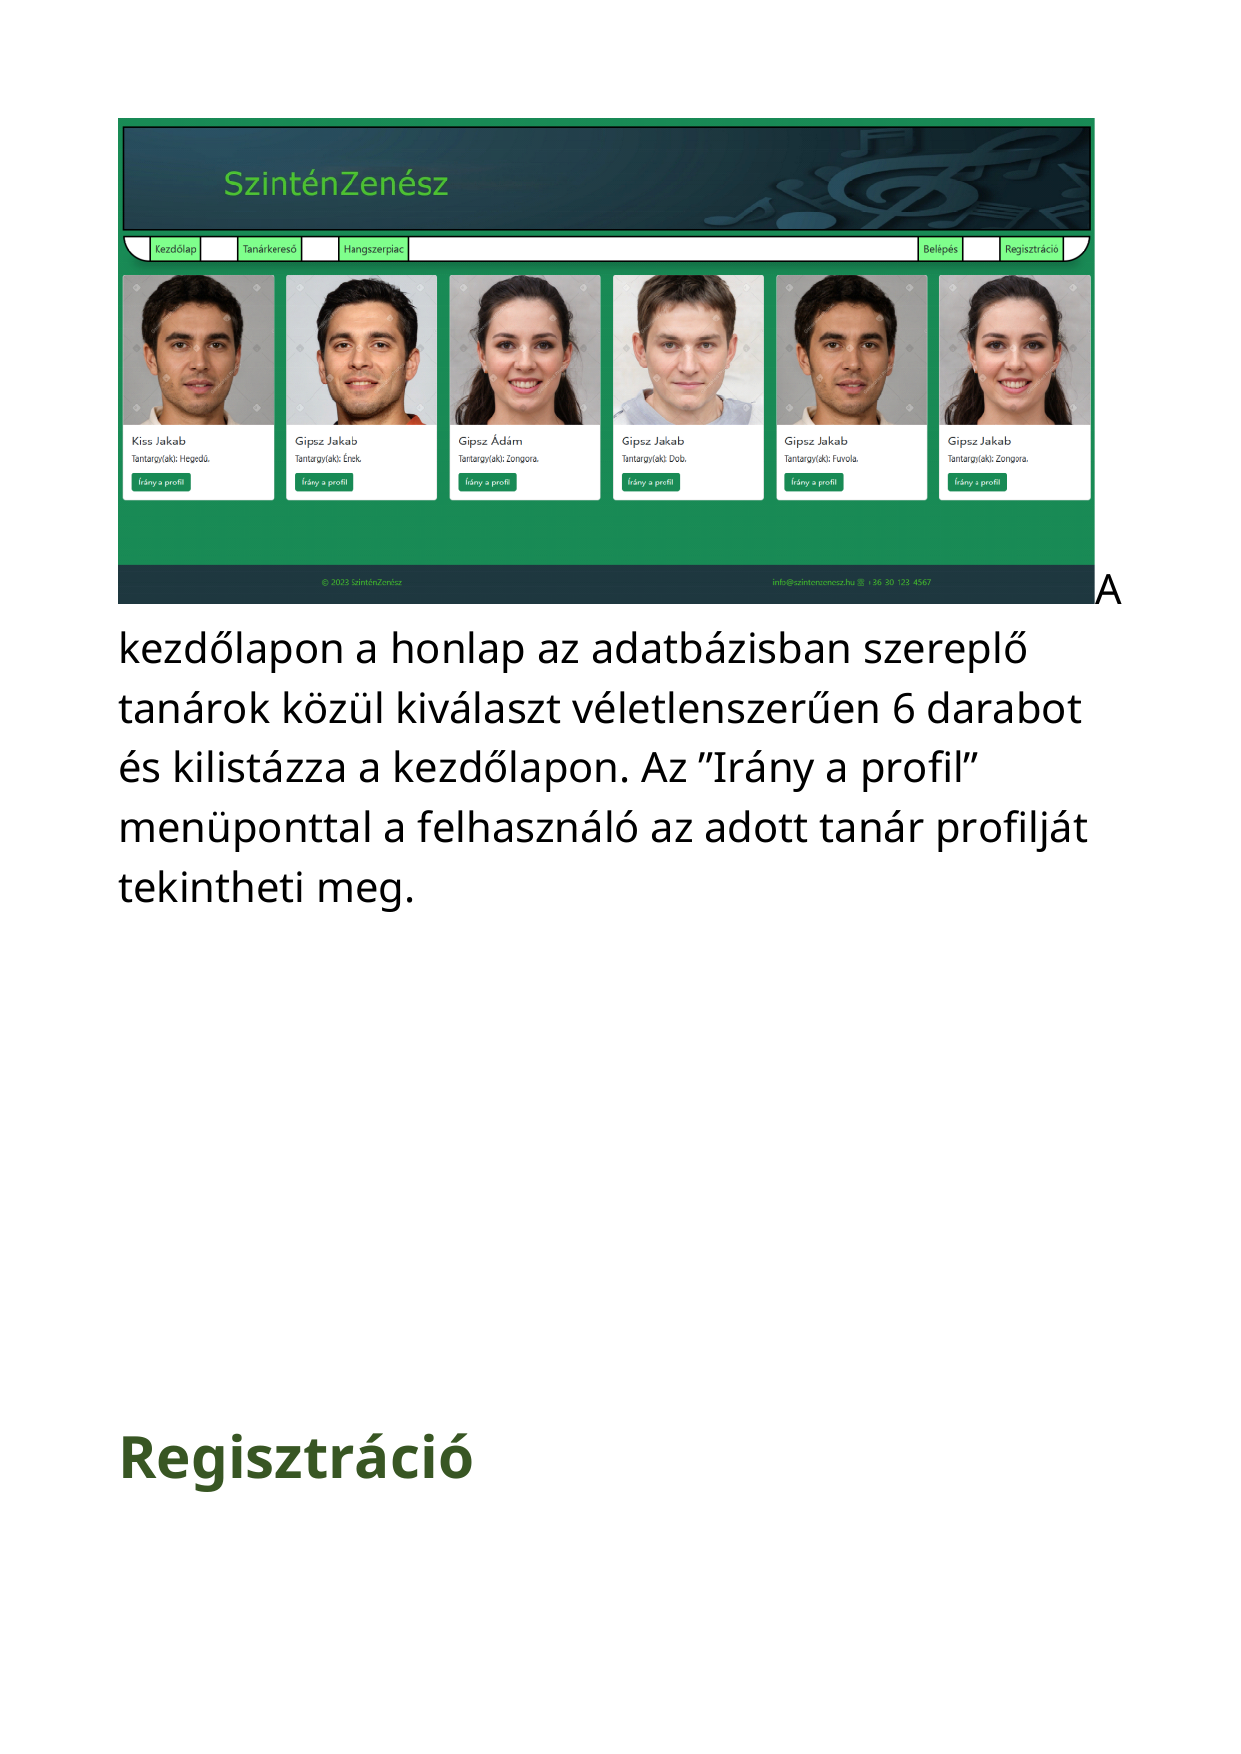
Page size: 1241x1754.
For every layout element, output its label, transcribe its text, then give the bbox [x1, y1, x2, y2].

text Regisztráció [118, 1416, 1122, 1496]
text A kezdőlapon a honlap az adatbázisban szereplő tanárok közül kiválaszt véletlenszerűen 6 darabot és kilistázza a kezdőlapon. Az ”Irány a profil” menüponttal a felhasználó az adott tanár profilját tekintheti meg. [118, 118, 1122, 914]
